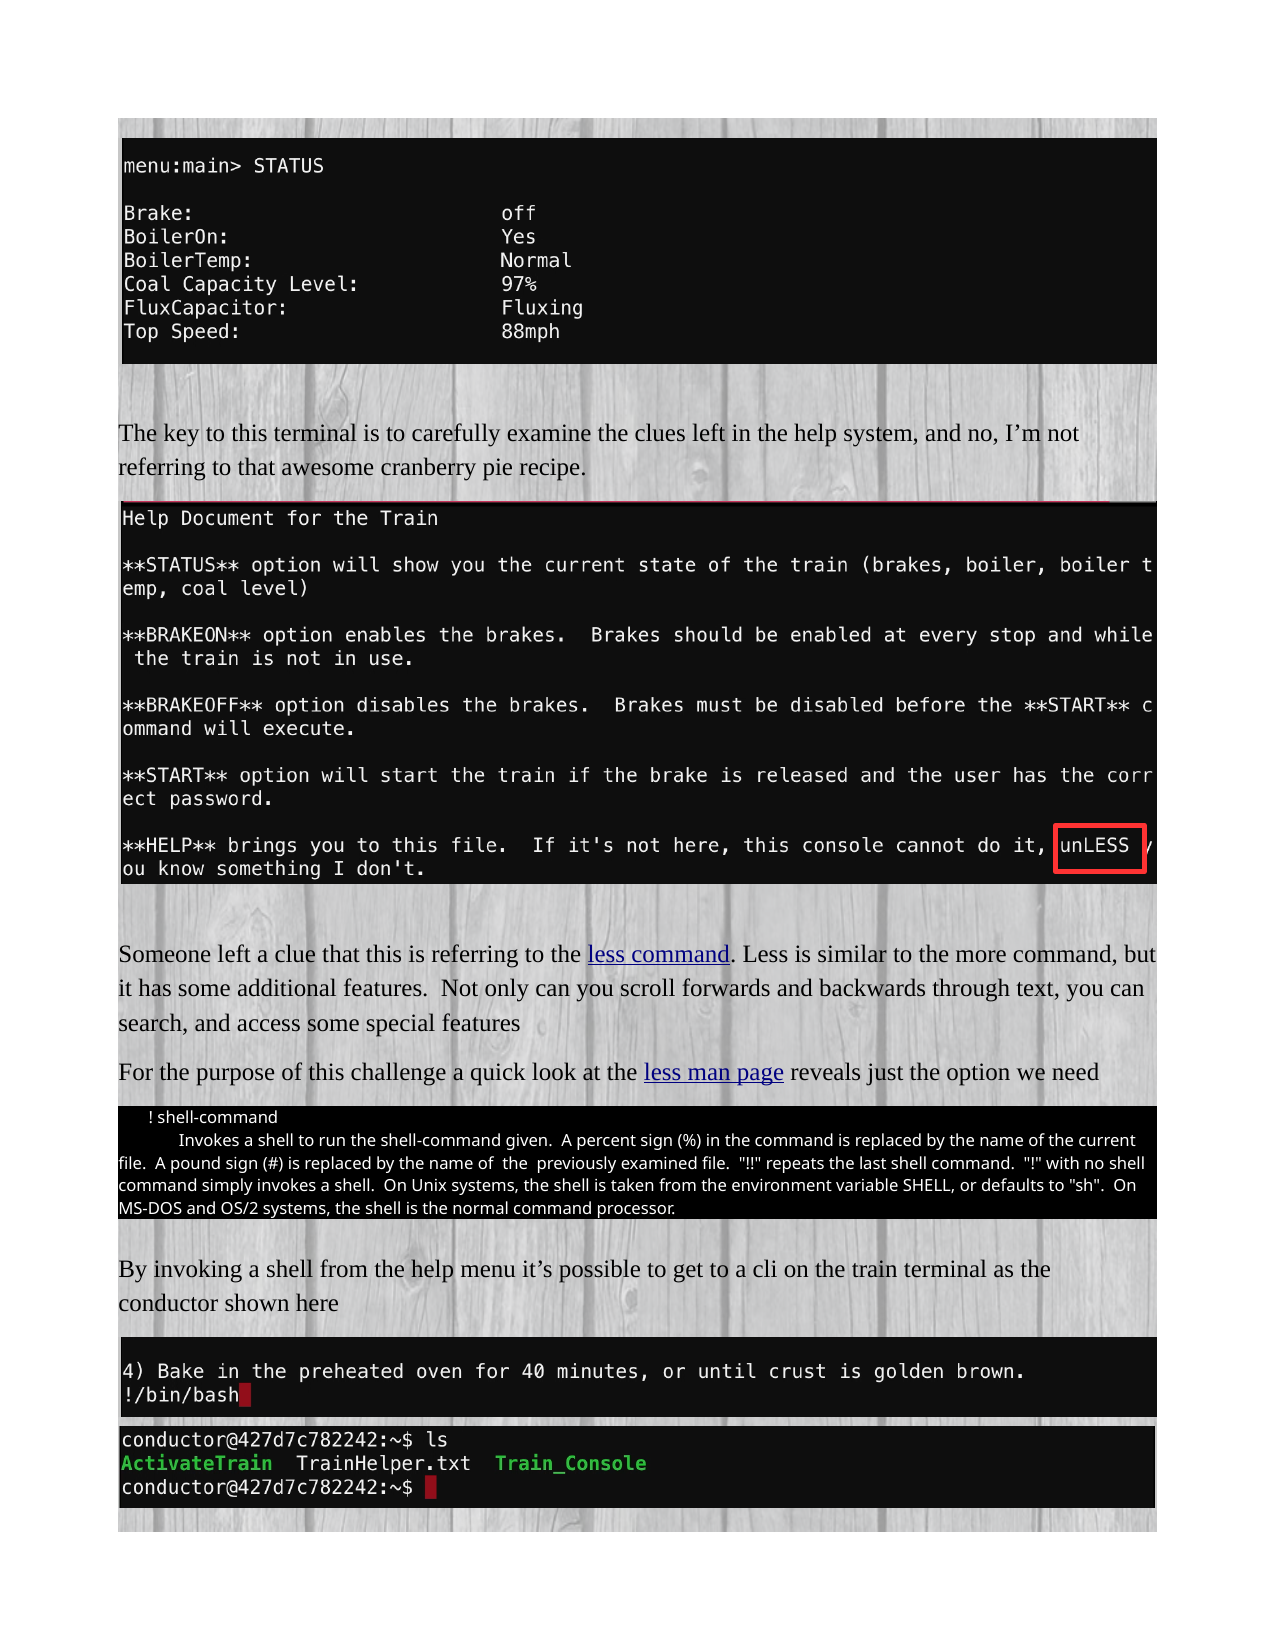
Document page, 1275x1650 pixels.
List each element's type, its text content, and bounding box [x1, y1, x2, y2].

picture [118, 118, 1157, 418]
text Invokes a shell to run the shell-command given. A percent sign (%) in the command is replaced by the name of the current file. A pound sign (#) is replaced by the name of the previously examined file. "!!" repeats the last shell command. "!" with no shell command simply invokes a shell. On Unix systems, the shell is taken from the environment variable SHELL, or defaults to "sh". On MS-DOS and OS/2 systems, the shell is the normal command processor. [118, 1129, 1157, 1219]
picture [118, 1317, 1157, 1532]
picture [118, 481, 1157, 939]
text Someone left a clue that this is referring to the less command. Less is similar to the more command, but it has some additional features. Not only can you scroll forwards and backwards through text, you can search, and access some special features [118, 939, 1157, 1037]
text For the purpose of this challenge a quick look at the less man page reveals just the option we need [118, 1057, 1157, 1086]
text ! shell-command [118, 1106, 1157, 1129]
picture [118, 1086, 1157, 1106]
text By invoking a shell from the help menu it’s possible to get to a cli on the train terminal as the conductor shown here [118, 1219, 1157, 1317]
text The key to this terminal is to carefully examine the clues left in the help system, and no, I’m not referring to that awesome cranberry pie recipe. [118, 418, 1157, 481]
picture [118, 1037, 1157, 1057]
